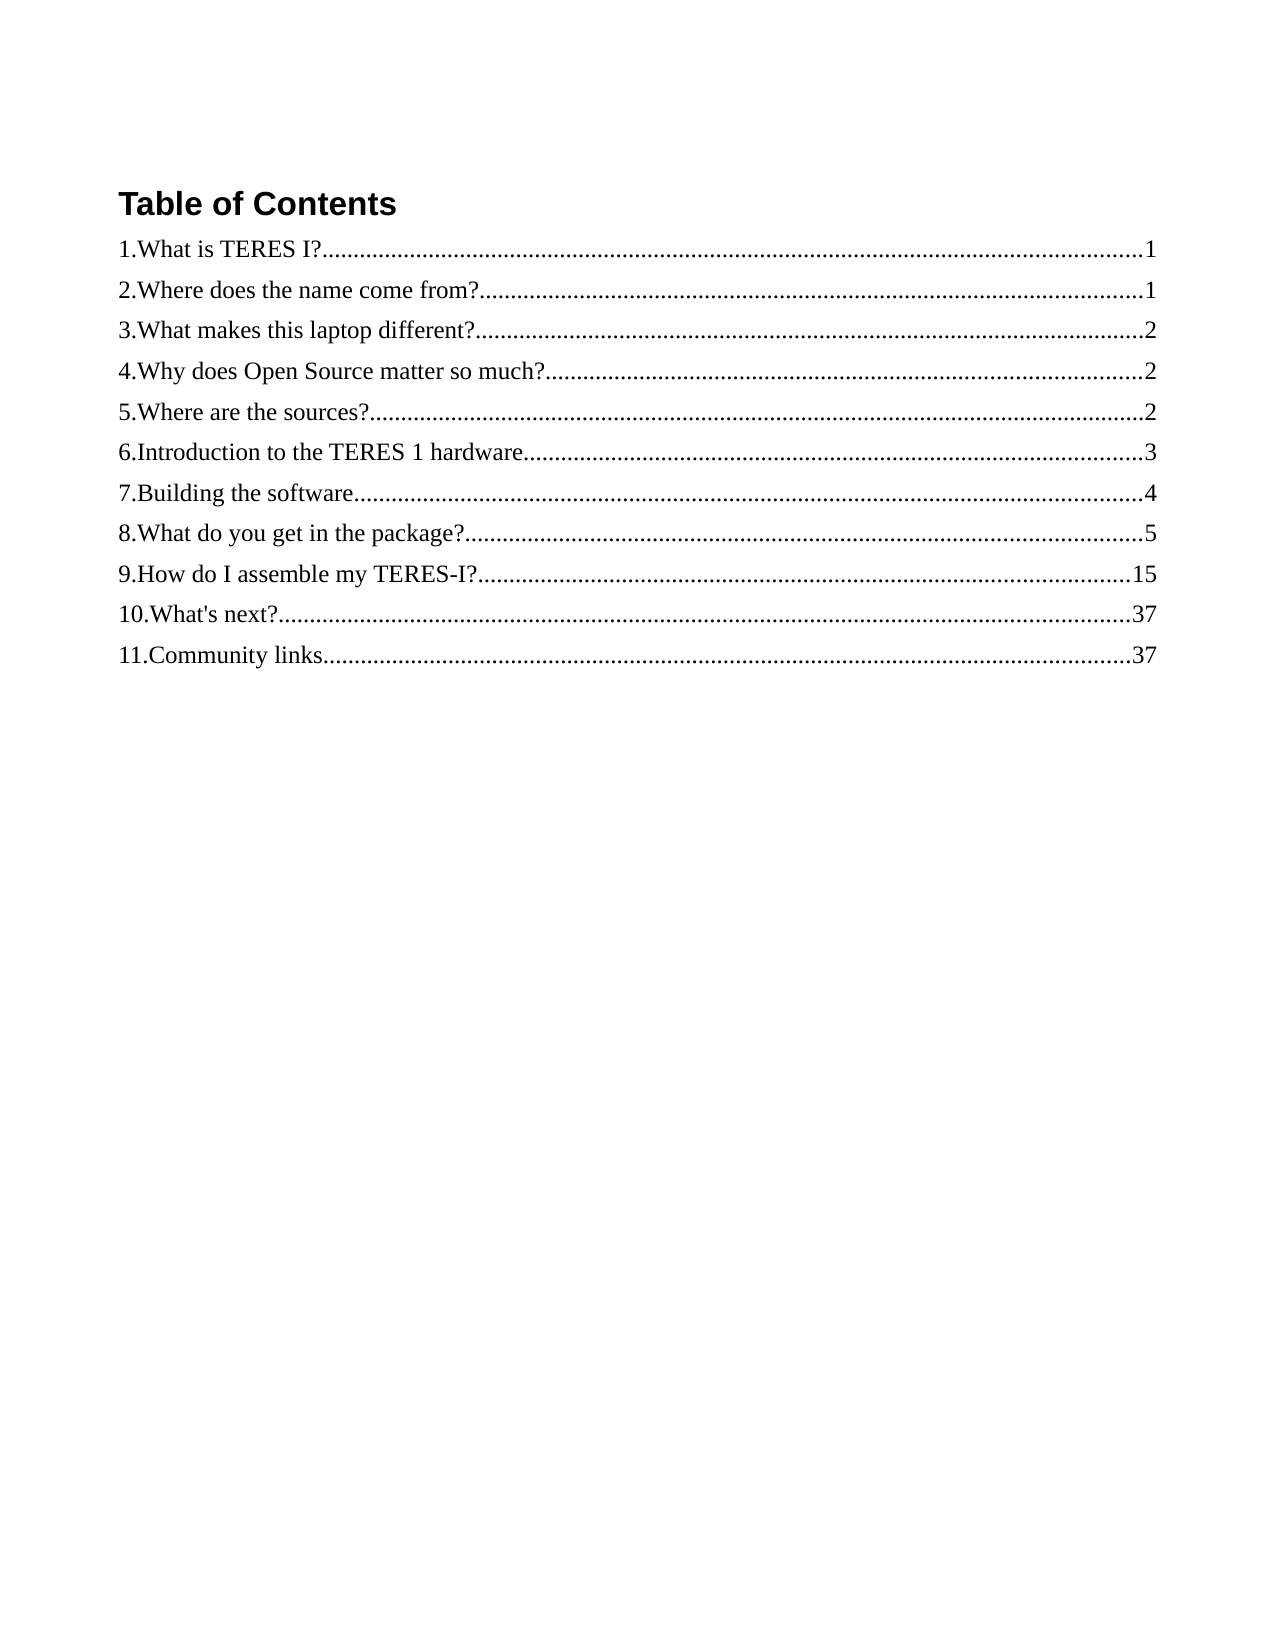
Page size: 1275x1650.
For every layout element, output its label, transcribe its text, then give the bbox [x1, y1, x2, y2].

text 4.Why does Open Source matter so much? 2 [118, 356, 1157, 385]
text 8.What do you get in the package? 5 [118, 518, 1157, 547]
text 9.How do I assemble my TERES-I? 15 [118, 559, 1157, 587]
text 10.What's next? 37 [118, 599, 1157, 628]
text 6.Introduction to the TERES 1 hardware 3 [118, 437, 1157, 466]
text 3.What makes this laptop different? 2 [118, 316, 1157, 344]
text 1.What is TERES I? 1 [118, 234, 1157, 263]
text 2.Where does the name come from? 1 [118, 275, 1157, 304]
subtitle Table of Contents [118, 184, 1157, 222]
text 11.Community links 37 [118, 640, 1157, 668]
text 7.Building the software 4 [118, 478, 1157, 506]
text 5.Where are the sources? 2 [118, 397, 1157, 425]
